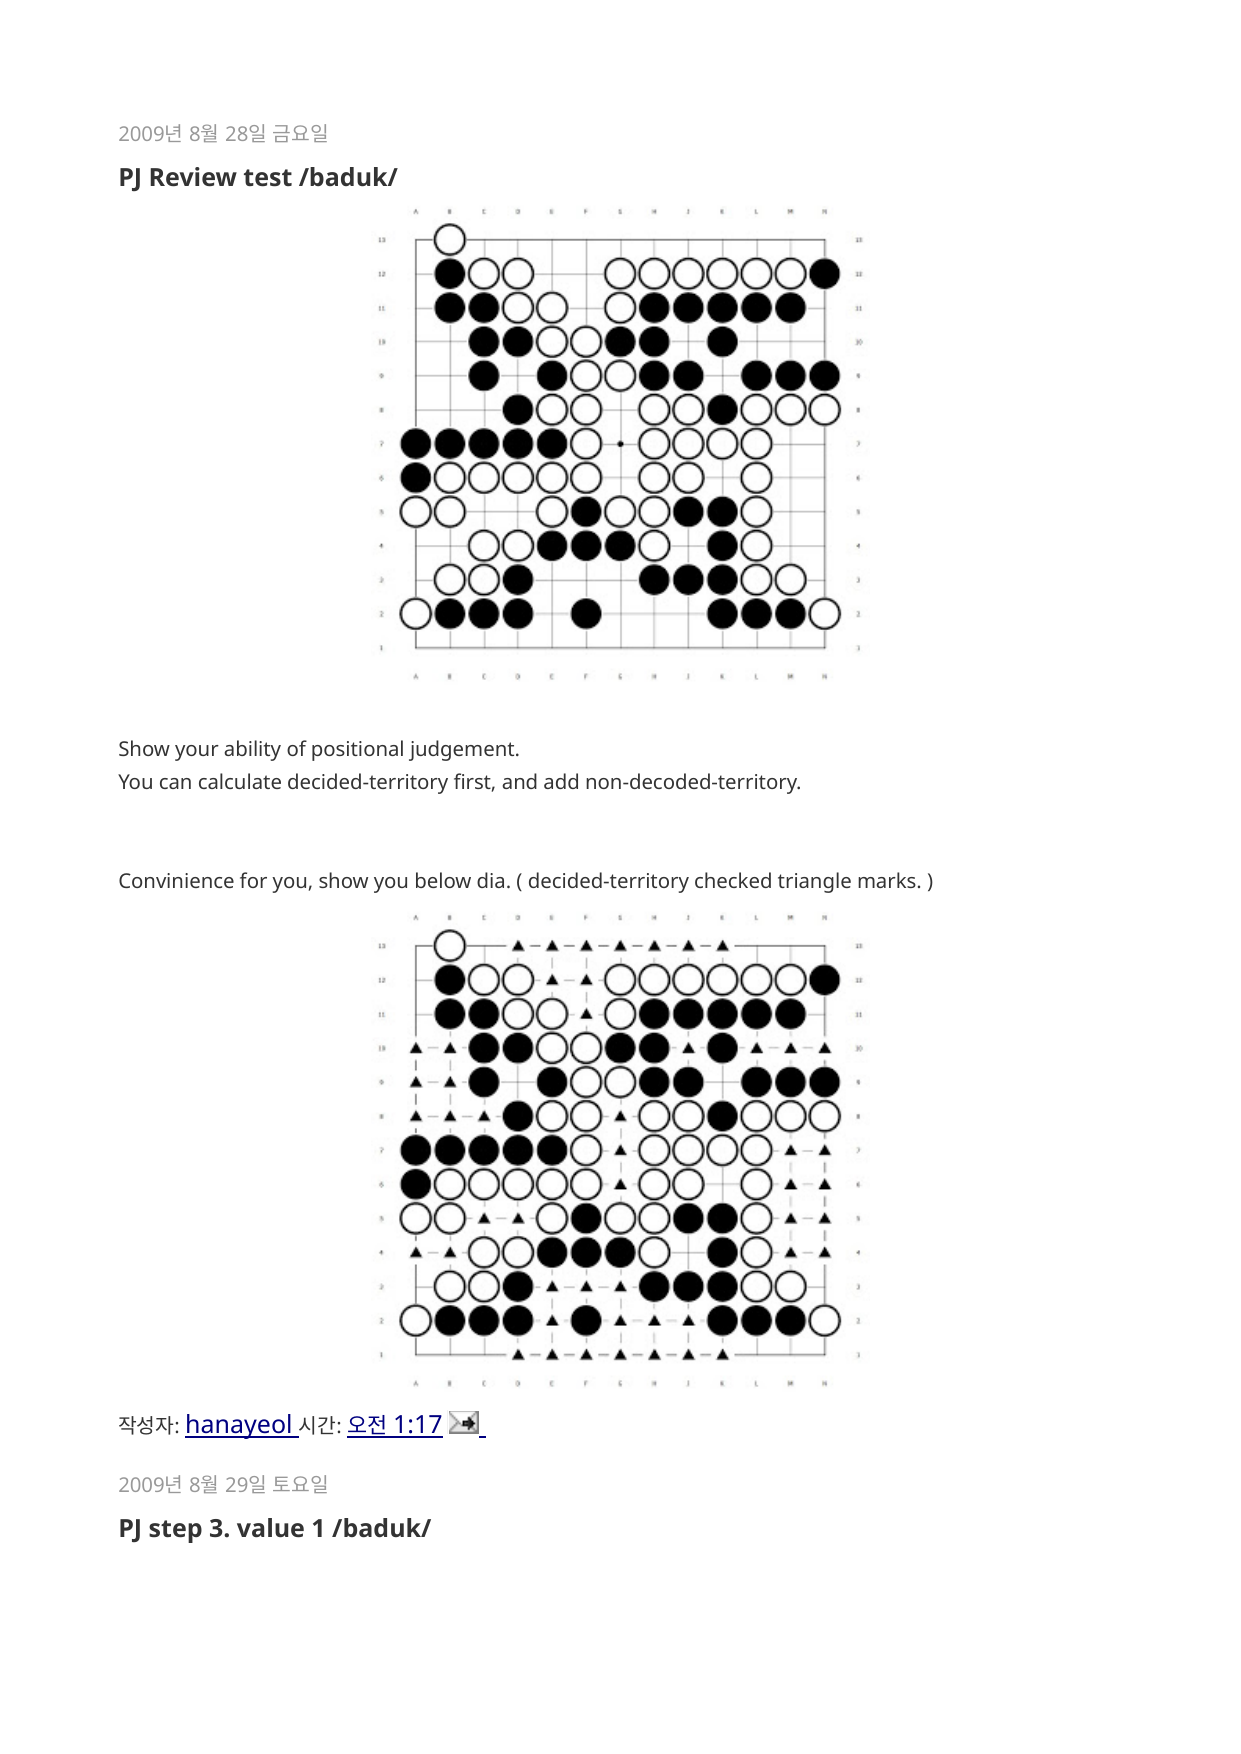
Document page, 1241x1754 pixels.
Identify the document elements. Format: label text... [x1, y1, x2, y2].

subtitle PJ step 3. value 1 /baduk/ [118, 1511, 1122, 1545]
subtitle 2009년 8월 28일 금요일 [118, 118, 1122, 148]
text Show your ability of positional judgement. You can calculate decided-territory first, and add non-decoded-territory. Convinience for you, show you below dia. ( decided-territory checked triangle marks. ) [118, 701, 1122, 895]
picture [371, 195, 870, 694]
subtitle PJ Review test /baduk/ [118, 160, 1122, 194]
picture [449, 1411, 479, 1434]
text 작성자: hanayeol 시간: 오전 1:17 [118, 1407, 1122, 1441]
picture [371, 901, 870, 1400]
subtitle 2009년 8월 29일 토요일 [118, 1469, 1122, 1498]
